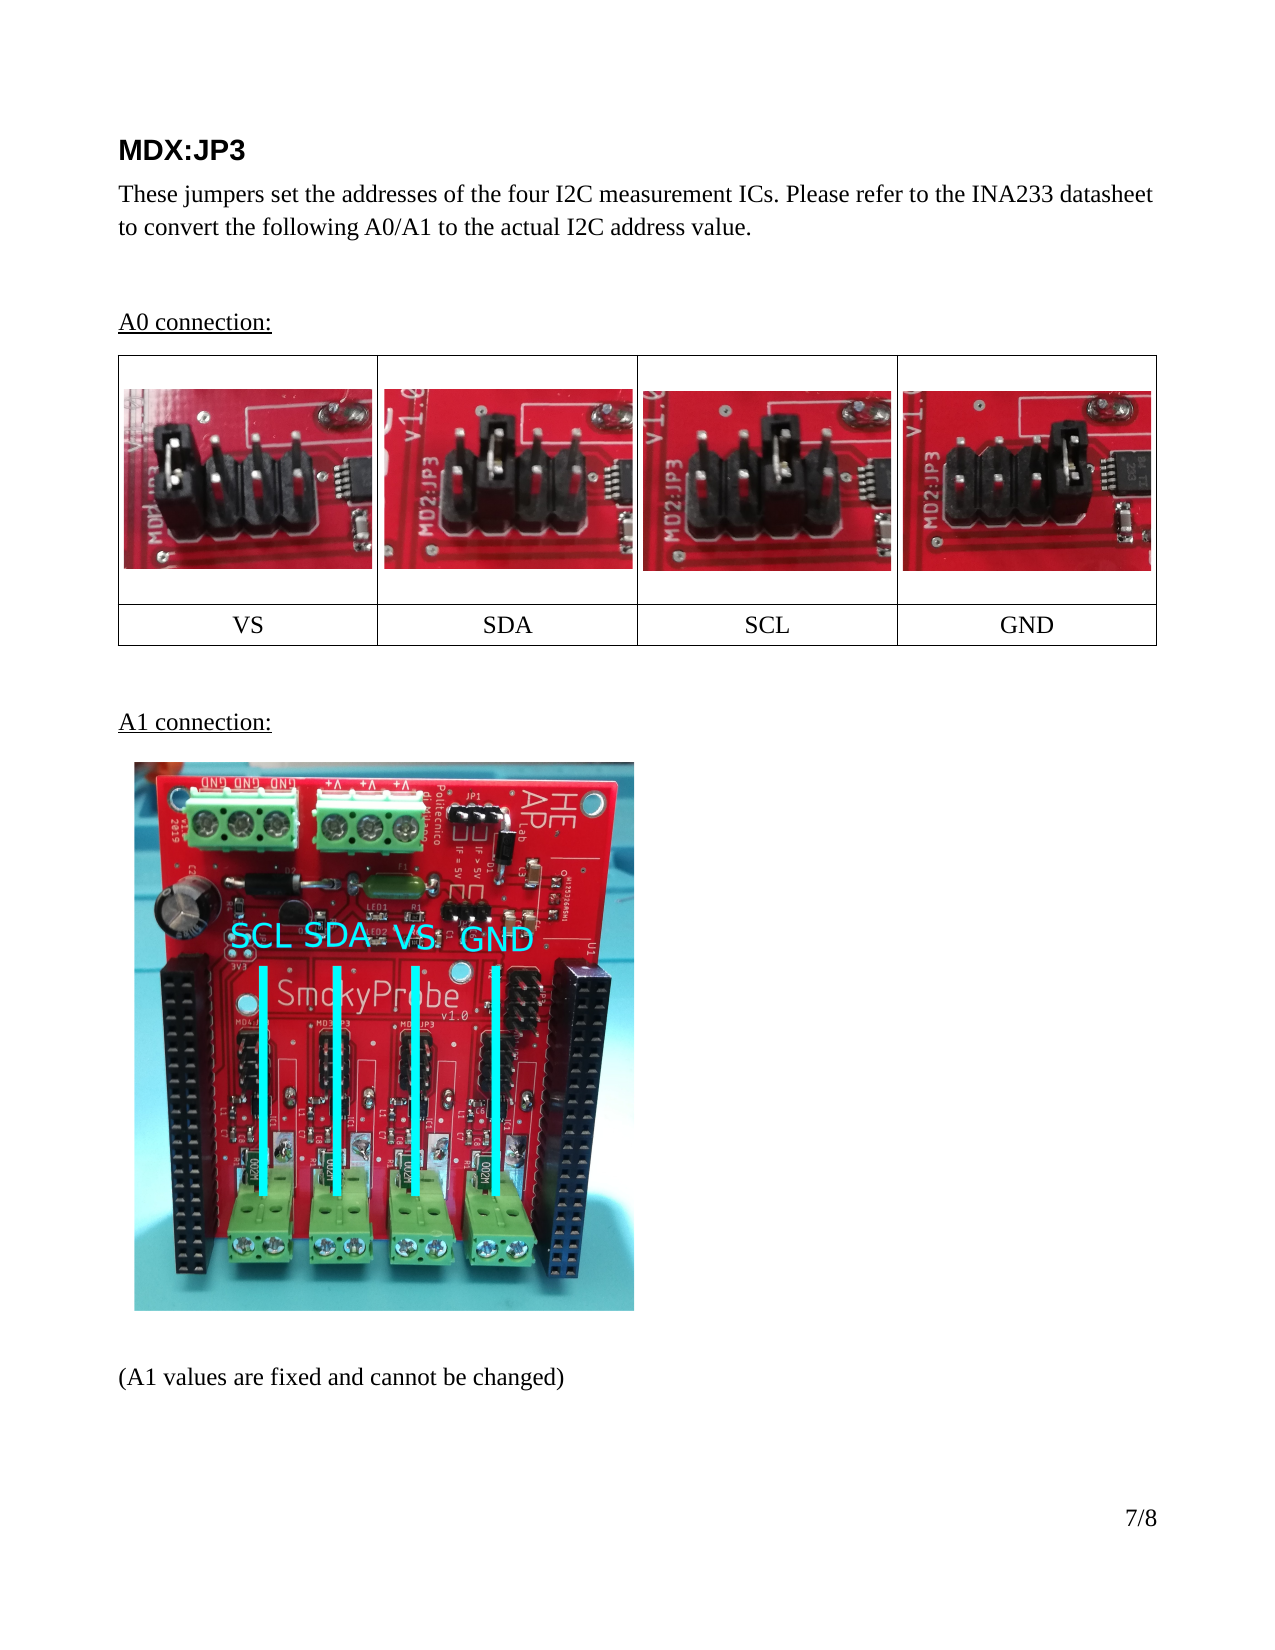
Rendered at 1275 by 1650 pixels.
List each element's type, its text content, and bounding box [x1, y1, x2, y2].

table_cell SDA [378, 605, 637, 645]
table_header [119, 356, 377, 603]
table_header [898, 356, 1156, 603]
table_cell SCL [638, 605, 897, 645]
text These jumpers set the addresses of the four I2C measurement ICs. Please refer to the INA233 datasheet to convert the following A0/A1 to the actual I2C address value. [118, 179, 1157, 241]
table_header [638, 356, 897, 603]
picture [134, 762, 635, 1311]
text A1 connection: [118, 707, 1157, 735]
table_header [378, 356, 637, 603]
text (A1 values are fixed and cannot be changed) [118, 1362, 1157, 1391]
picture [123, 389, 373, 569]
table_cell GND [898, 605, 1156, 645]
picture [643, 391, 892, 571]
picture [384, 389, 633, 569]
table_cell VS [119, 605, 377, 645]
picture [902, 391, 1152, 571]
subtitle MDX:JP3 [118, 133, 1157, 166]
text A0 connection: [118, 307, 1157, 336]
